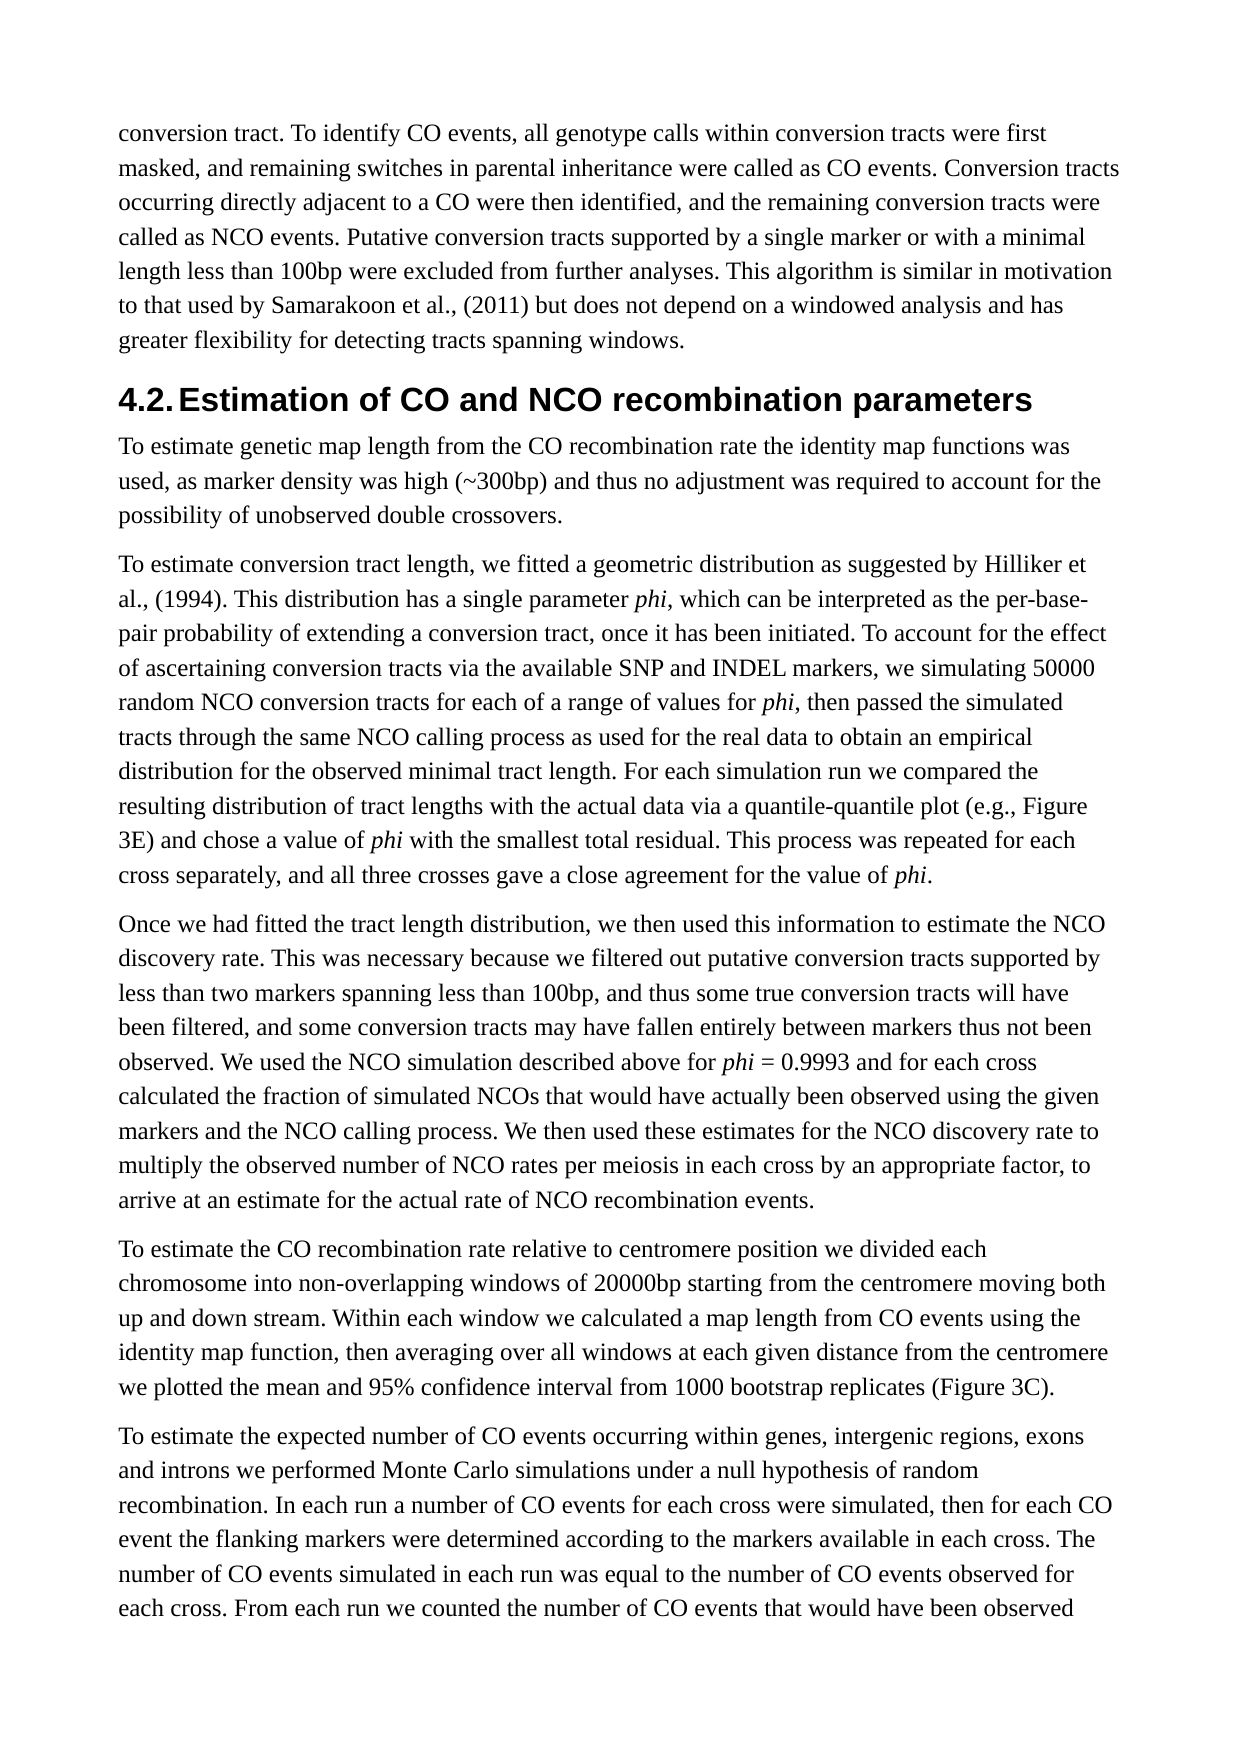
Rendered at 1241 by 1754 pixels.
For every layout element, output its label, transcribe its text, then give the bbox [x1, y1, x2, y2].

text To estimate the expected number of CO events occurring within genes, intergenic regions, exons and introns we performed Monte Carlo simulations under a null hypothesis of random recombination. In each run a number of CO events for each cross were simulated, then for each CO event the flanking markers were determined according to the markers available in each cross. The number of CO events simulated in each run was equal to the number of CO events observed for each cross. From each run we counted the number of CO events that would have been observed [118, 1421, 1122, 1622]
subtitle Estimation of CO and NCO recombination parameters [118, 380, 1122, 419]
text To estimate conversion tract length, we fitted a geometric distribution as suggested by Hilliker et al., (1994)⁠. This distribution has a single parameter phi, which can be interpreted as the per-base-pair probability of extending a conversion tract, once it has been initiated. To account for the effect of ascertaining conversion tracts via the available SNP and INDEL markers, we simulating 50000 random NCO conversion tracts for each of a range of values for phi, then passed the simulated tracts through the same NCO calling process as used for the real data to obtain an empirical distribution for the observed minimal tract length. For each simulation run we compared the resulting distribution of tract lengths with the actual data via a quantile-quantile plot (e.g., Figure 3E) and chose a value of phi with the smallest total residual. This process was repeated for each cross separately, and all three crosses gave a close agreement for the value of phi. [118, 549, 1122, 888]
text To estimate genetic map length from the CO recombination rate the identity map functions was used, as marker density was high (~300bp) and thus no adjustment was required to account for the possibility of unobserved double crossovers. [118, 431, 1122, 529]
text Once we had fitted the tract length distribution, we then used this information to estimate the NCO discovery rate. This was necessary because we filtered out putative conversion tracts supported by less than two markers spanning less than 100bp, and thus some true conversion tracts will have been filtered, and some conversion tracts may have fallen entirely between markers thus not been observed. We used the NCO simulation described above for phi = 0.9993 and for each cross calculated the fraction of simulated NCOs that would have actually been observed using the given markers and the NCO calling process. We then used these estimates for the NCO discovery rate to multiply the observed number of NCO rates per meiosis in each cross by an appropriate factor, to arrive at an estimate for the actual rate of NCO recombination events. [118, 909, 1122, 1213]
text To estimate the CO recombination rate relative to centromere position we divided each chromosome into non-overlapping windows of 20000bp starting from the centromere moving both up and down stream. Within each window we calculated a map length from CO events using the identity map function, then averaging over all windows at each given distance from the centromere we plotted the mean and 95% confidence interval from 1000 bootstrap replicates (Figure 3C). [118, 1234, 1122, 1400]
text conversion tract. To identify CO events, all genotype calls within conversion tracts were first masked, and remaining switches in parental inheritance were called as CO events. Conversion tracts occurring directly adjacent to a CO were then identified, and the remaining conversion tracts were called as NCO events. Putative conversion tracts supported by a single marker or with a minimal length less than 100bp were excluded from further analyses. This algorithm is similar in motivation to that used by Samarakoon et al., (2011)⁠ but does not depend on a windowed analysis and has greater flexibility for detecting tracts spanning windows. [118, 118, 1122, 354]
